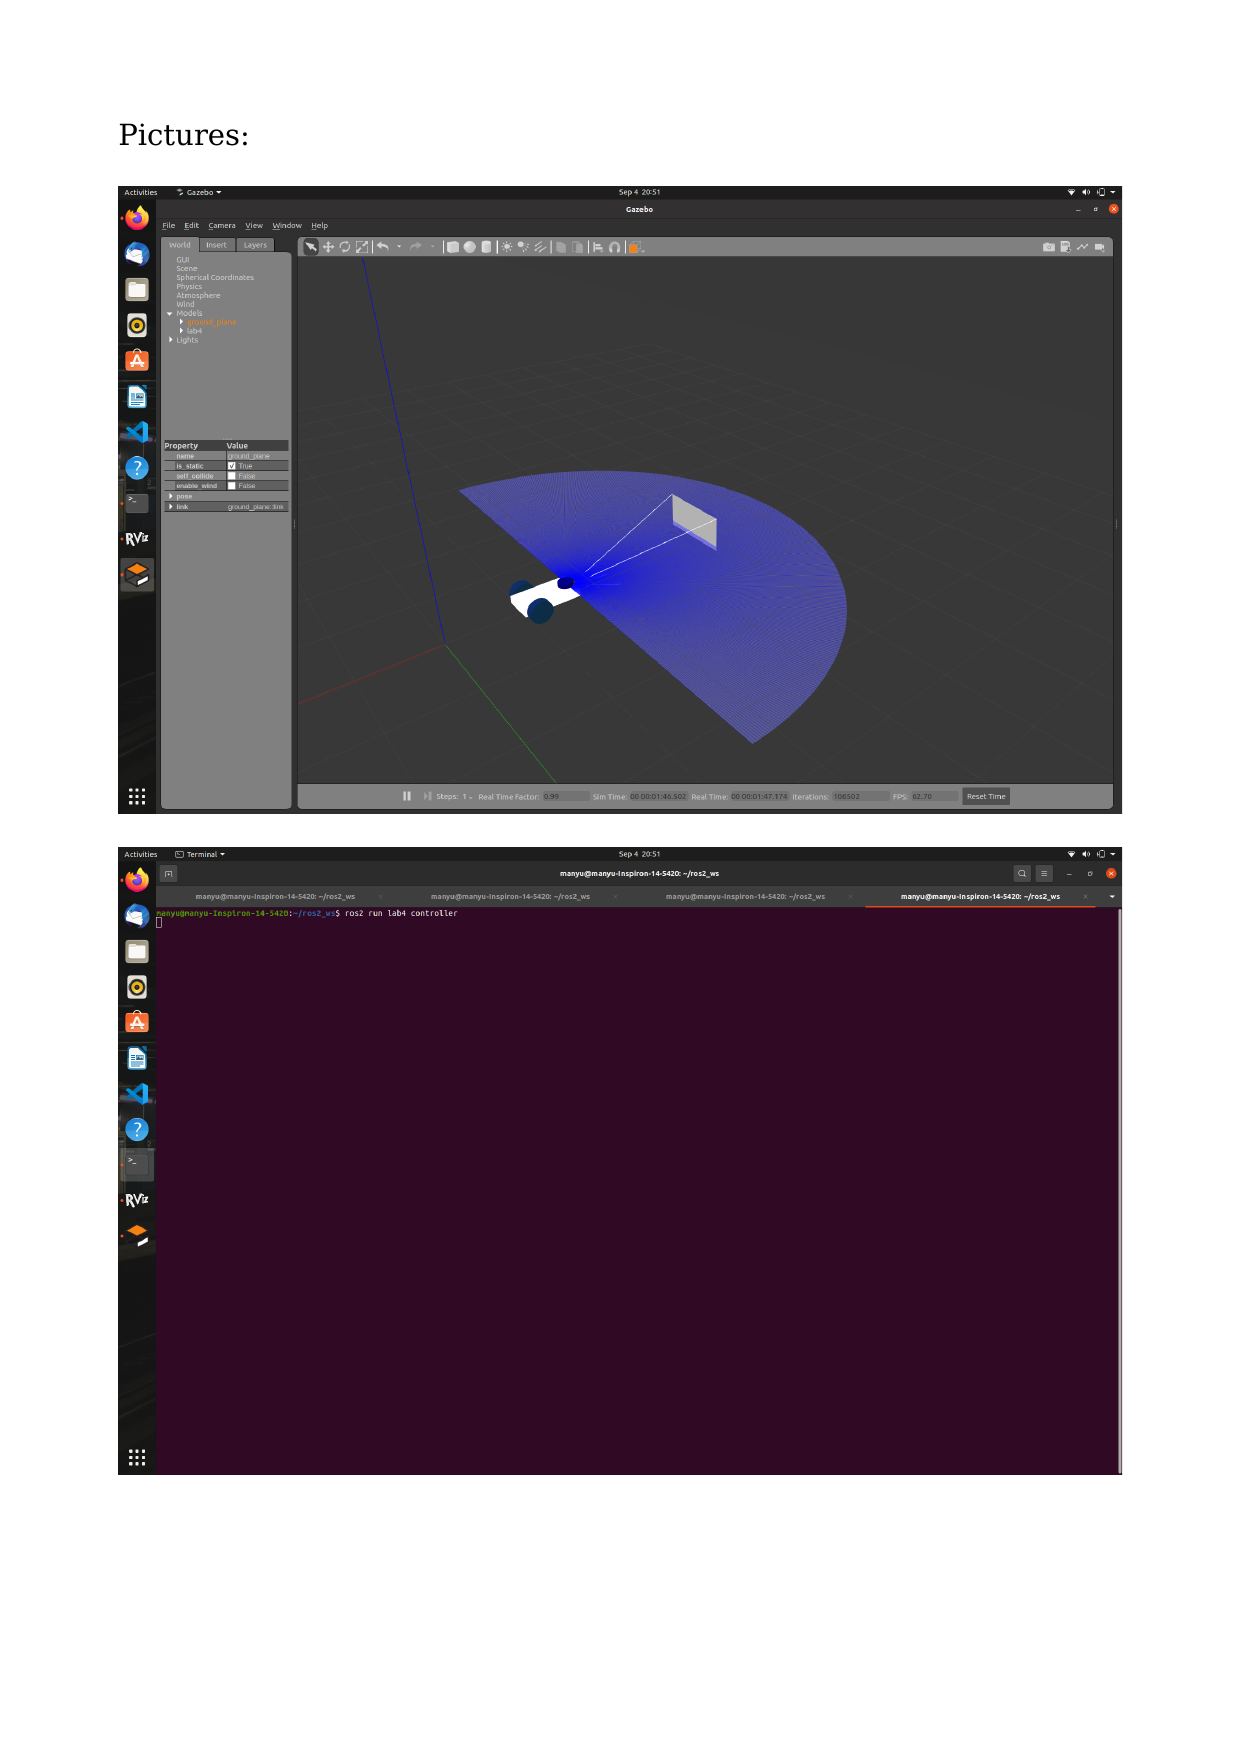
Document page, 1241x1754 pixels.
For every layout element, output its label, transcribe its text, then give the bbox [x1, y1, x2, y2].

picture [118, 186, 1123, 814]
picture [118, 847, 1123, 1475]
text Pictures: [118, 118, 1122, 152]
